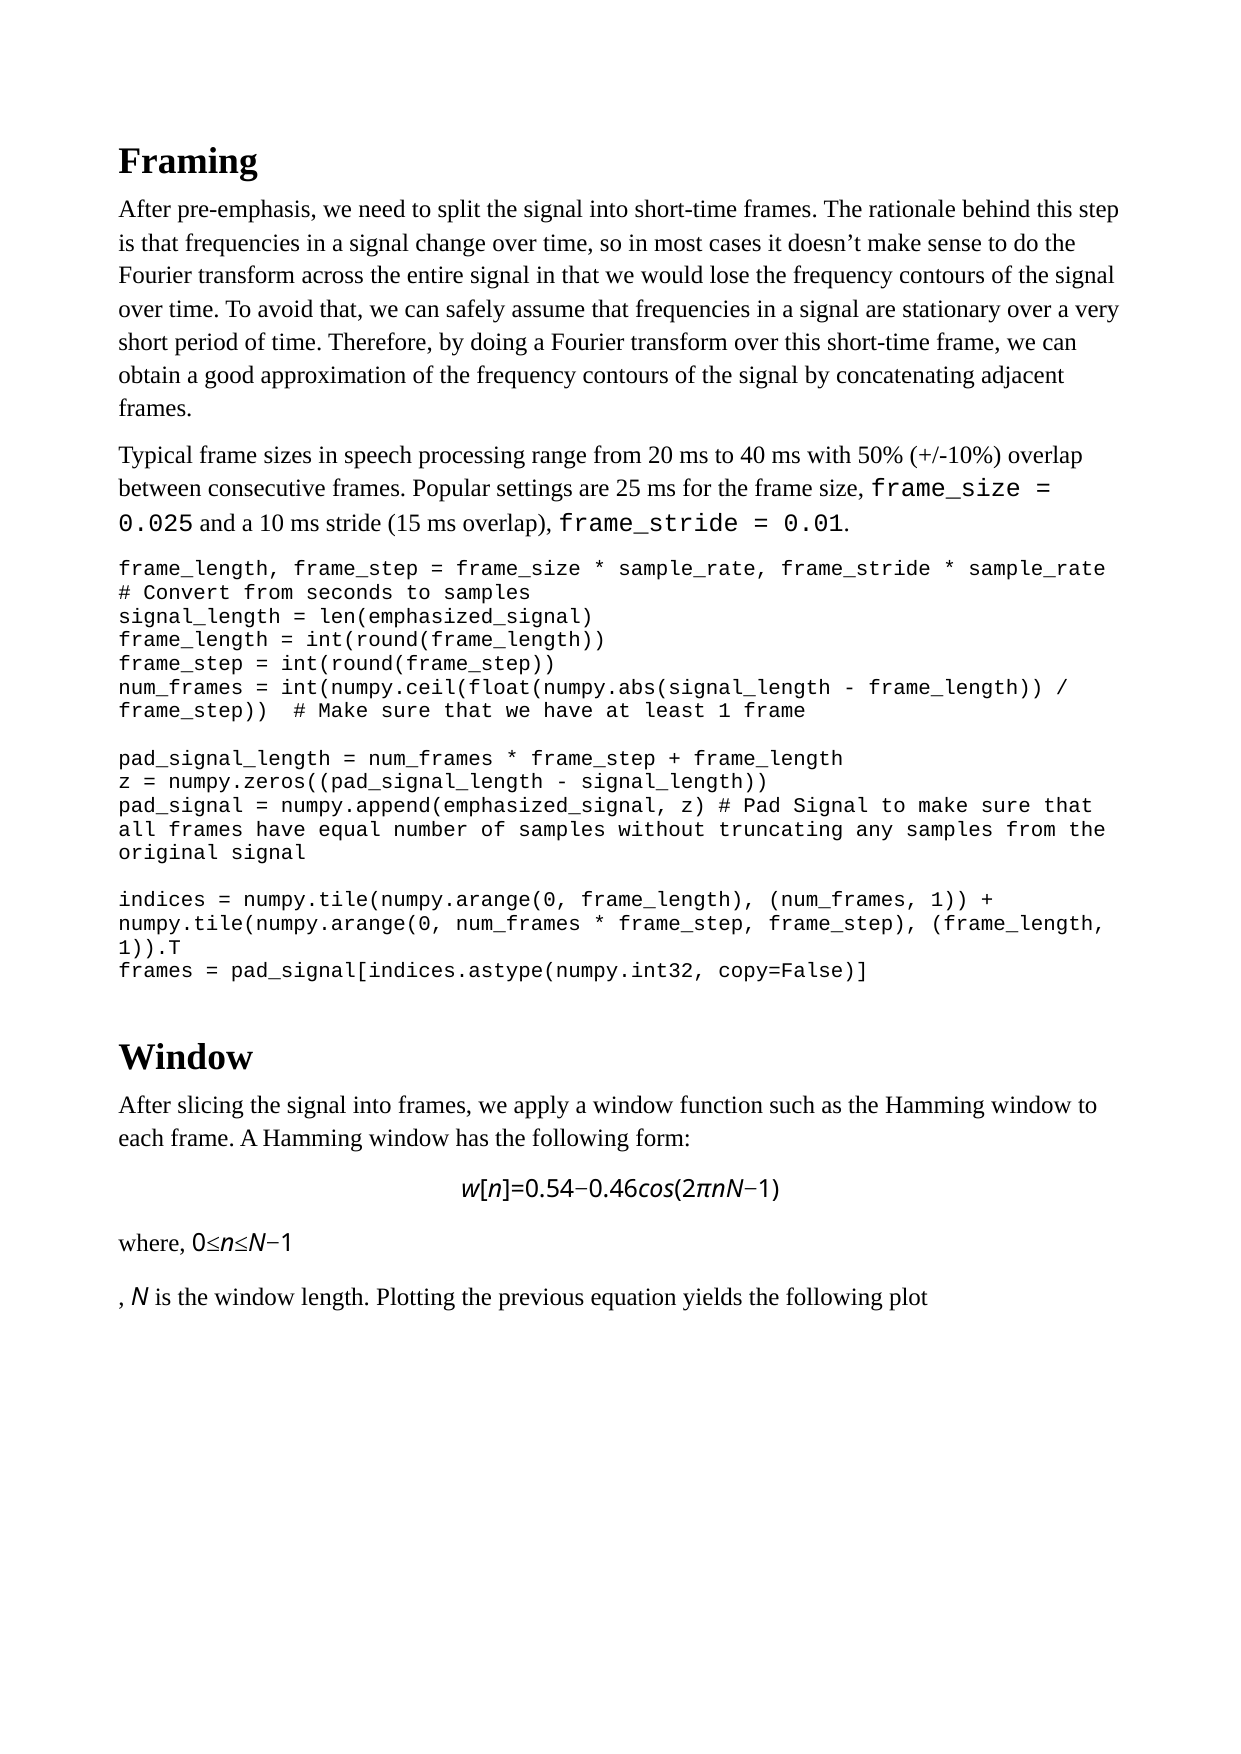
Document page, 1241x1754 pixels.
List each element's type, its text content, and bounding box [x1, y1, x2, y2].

text indices = numpy.tile(numpy.arange(0, frame_length), (num_frames, 1)) + numpy.tile(numpy.arange(0, num_frames * frame_step, frame_step), (frame_length, 1)).T [118, 889, 1122, 960]
text pad_signal_length = num_frames * frame_step + frame_length [118, 748, 1122, 771]
text num_frames = int(numpy.ceil(float(numpy.abs(signal_length - frame_length)) / frame_step)) # Make sure that we have at least 1 frame [118, 677, 1122, 724]
text After slicing the signal into frames, we apply a window function such as the Hamming window to each frame. A Hamming window has the following form: [118, 1090, 1122, 1152]
text After pre-emphasis, we need to split the signal into short-time frames. The rationale behind this step is that frequencies in a signal change over time, so in most cases it doesn’t make sense to do the Fourier transform across the entire signal in that we would lose the frequency contours of the signal over time. To avoid that, we can safely assume that frequencies in a signal are stationary over a very short period of time. Therefore, by doing a Fourier transform over this short-time frame, we can obtain a good approximation of the frequency contours of the signal by concatenating adjacent frames. [118, 194, 1122, 421]
text z = numpy.zeros((pad_signal_length - signal_length)) [118, 771, 1122, 795]
subtitle Window [118, 1034, 1122, 1077]
text Typical frame sizes in speech processing range from 20 ms to 40 ms with 50% (+/-10%) overlap between consecutive frames. Popular settings are 25 ms for the frame size, frame_size = 0.025 and a 10 ms stride (15 ms overlap), frame_stride = 0.01. [118, 440, 1122, 539]
text frame_length, frame_step = frame_size * sample_rate, frame_stride * sample_rate # Convert from seconds to samples [118, 558, 1122, 606]
subtitle Framing [118, 139, 1122, 182]
text signal_length = len(emphasized_signal) [118, 606, 1122, 629]
text frame_step = int(round(frame_step)) [118, 653, 1122, 677]
text pad_signal = numpy.append(emphasized_signal, z) # Pad Signal to make sure that all frames have equal number of samples without truncating any samples from the original signal [118, 795, 1122, 866]
text where, 0≤n≤N−1 [118, 1224, 1122, 1258]
text w[n]=0.54−0.46cos(2πnN−1) [118, 1171, 1122, 1205]
text frames = pad_signal[indices.astype(numpy.int32, copy=False)] [118, 960, 1122, 984]
text frame_length = int(round(frame_length)) [118, 629, 1122, 653]
text , N is the window length. Plotting the previous equation yields the following plot [118, 1278, 1122, 1312]
